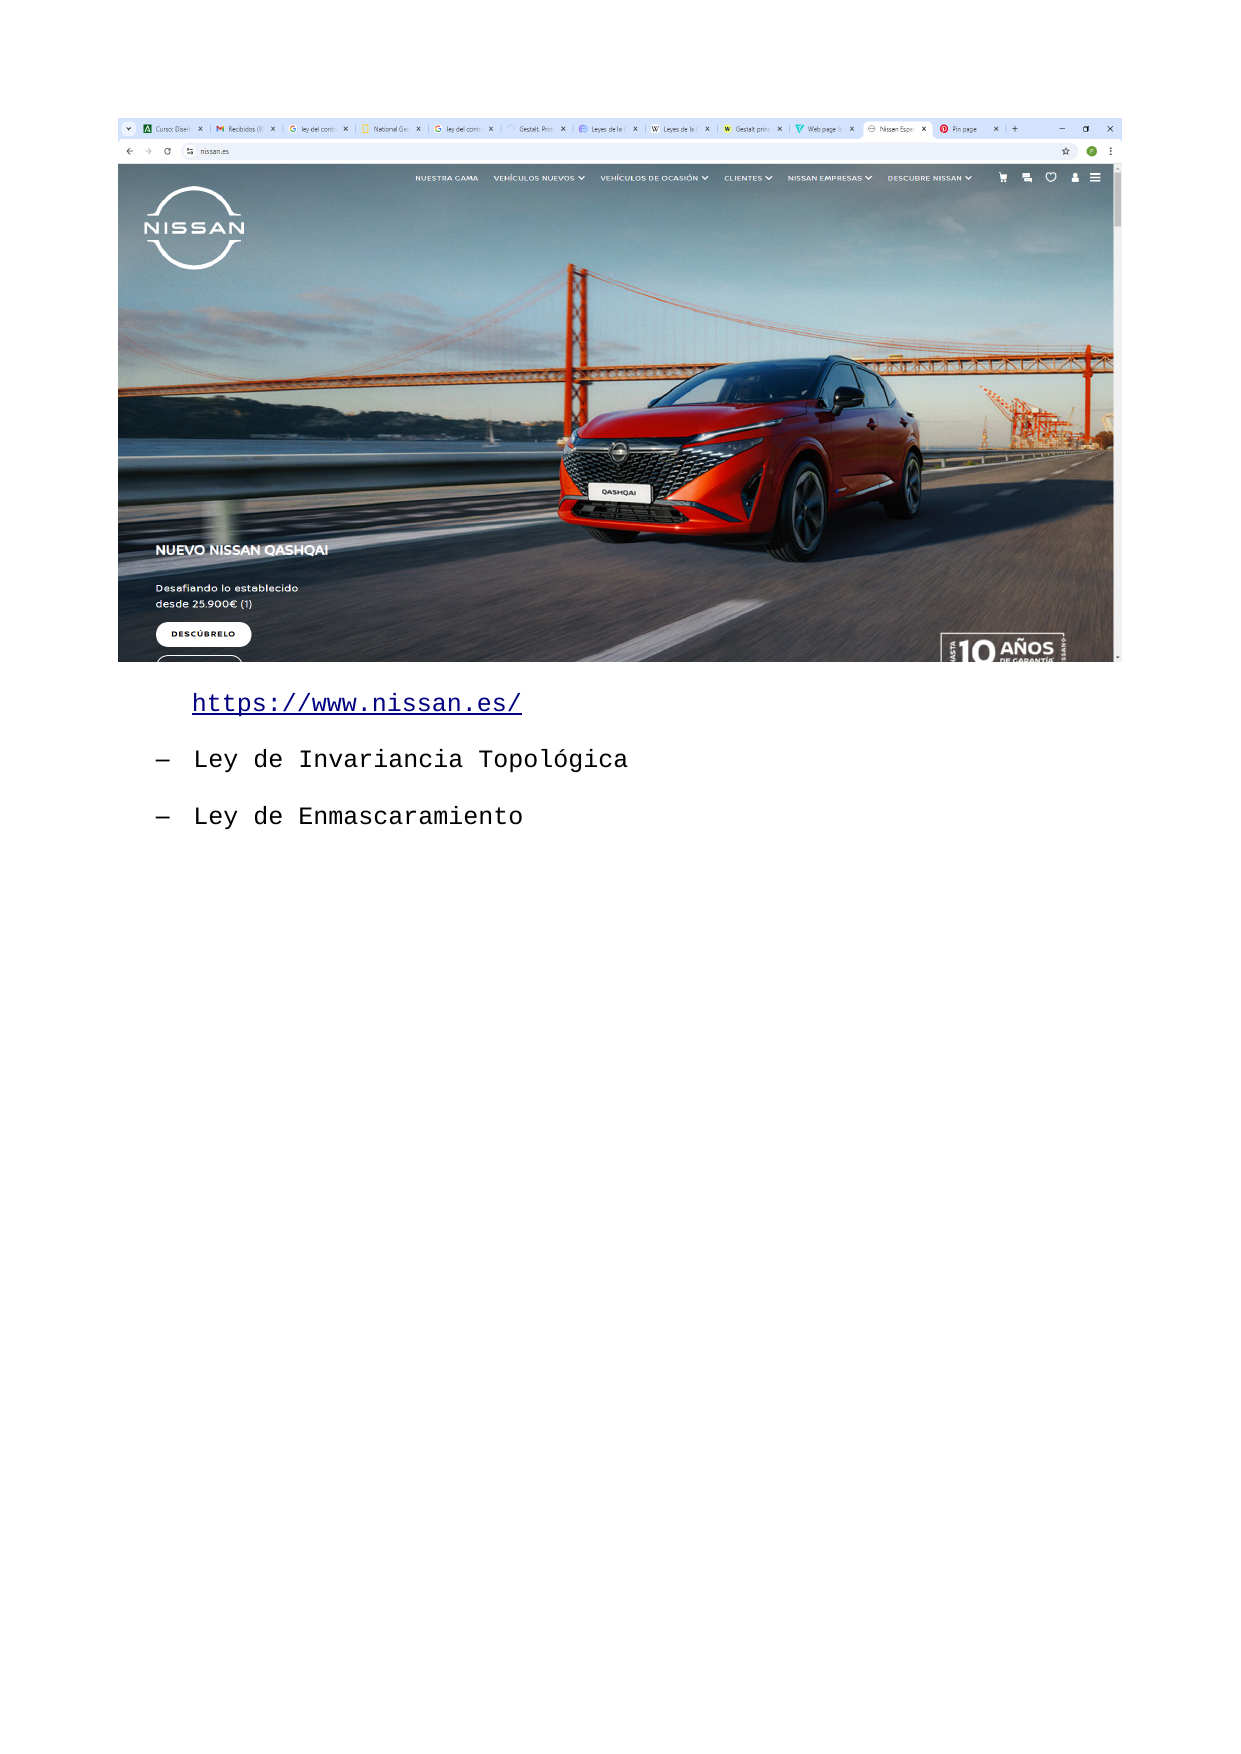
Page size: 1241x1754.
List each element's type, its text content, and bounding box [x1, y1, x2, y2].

picture [118, 118, 1122, 662]
list Ley de Invariancia Topológica [156, 747, 1122, 775]
list Ley de Enmascaramiento [156, 803, 1122, 832]
text https://www.nissan.es/ [118, 690, 1122, 718]
